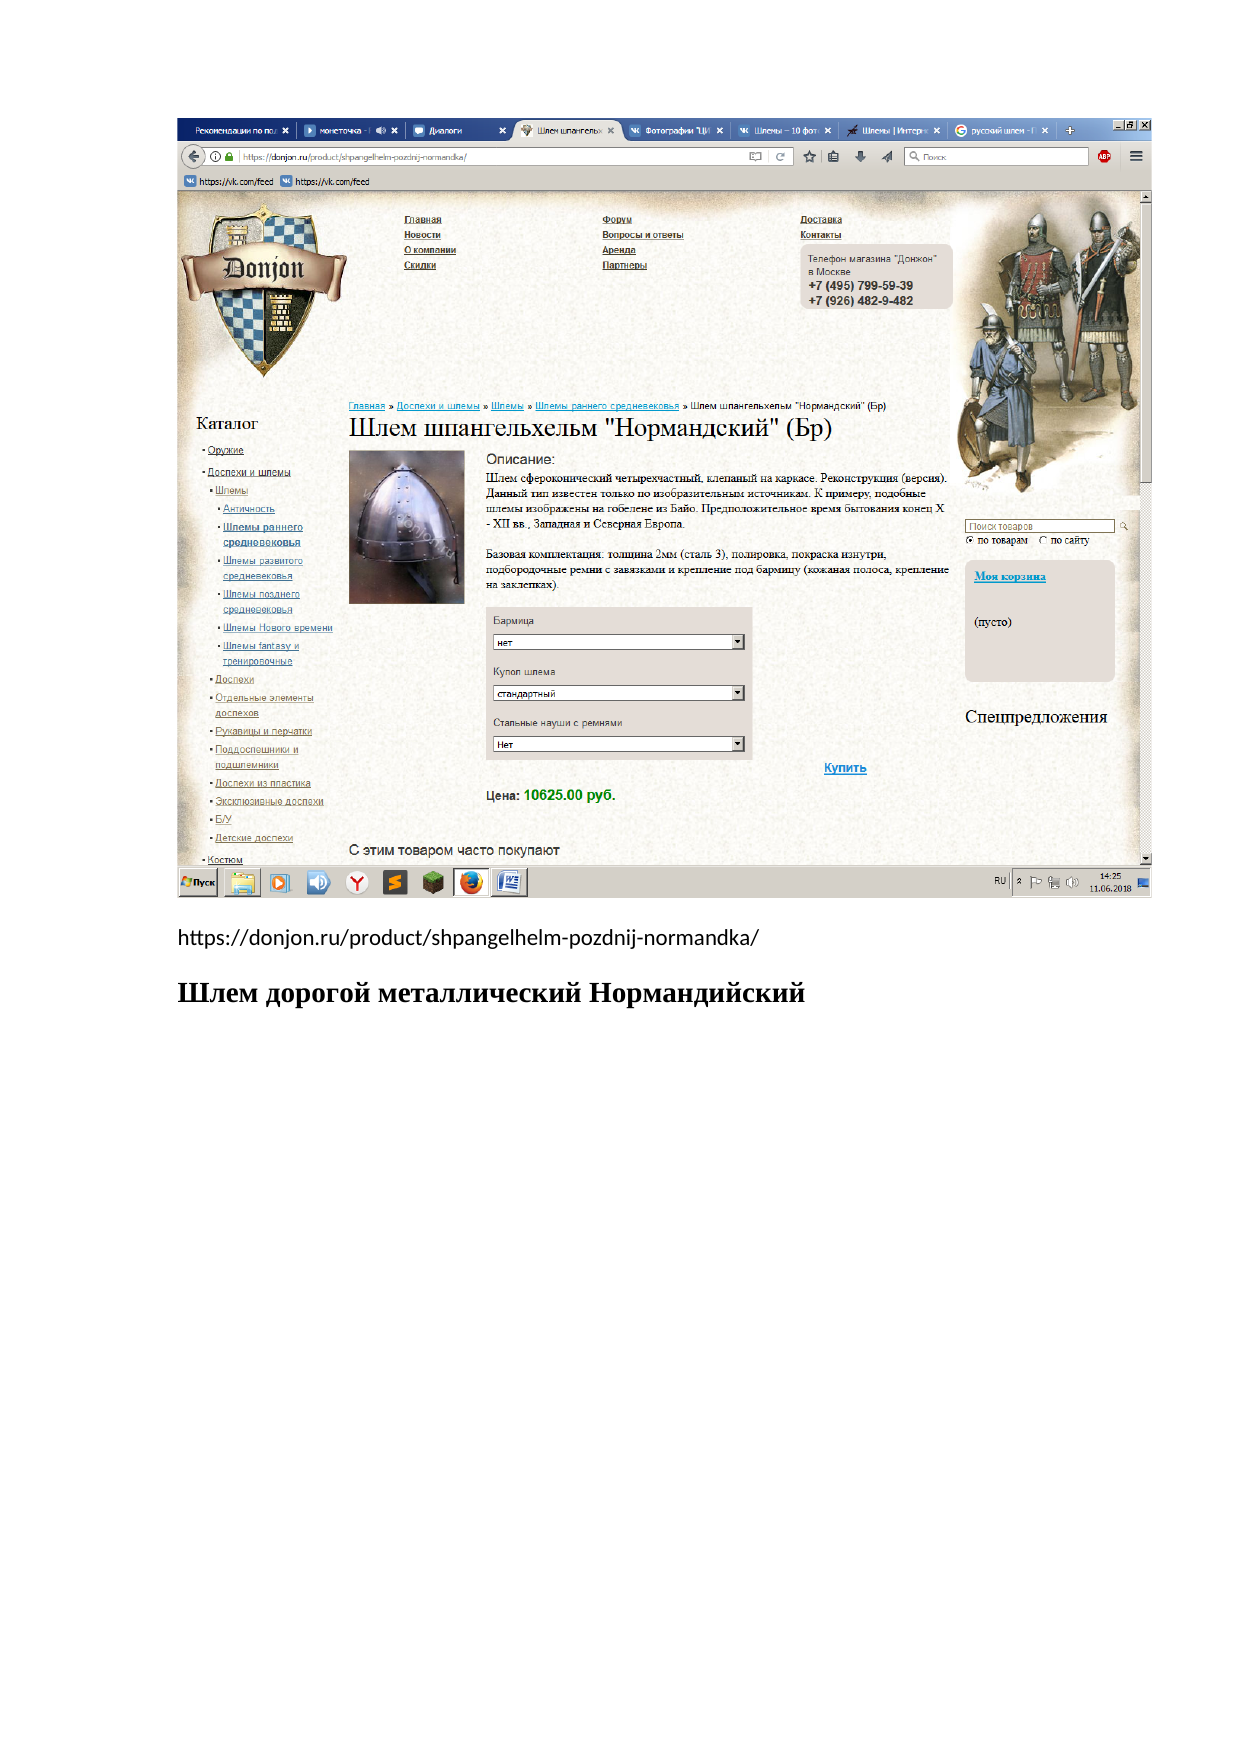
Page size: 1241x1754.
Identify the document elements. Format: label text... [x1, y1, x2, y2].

text https://donjon.ru/product/shpangelhelm-pozdnij-normandka/ [177, 923, 1152, 951]
text Шлем дорогой металлический Нормандийский [177, 976, 1152, 1009]
picture [177, 118, 1152, 898]
